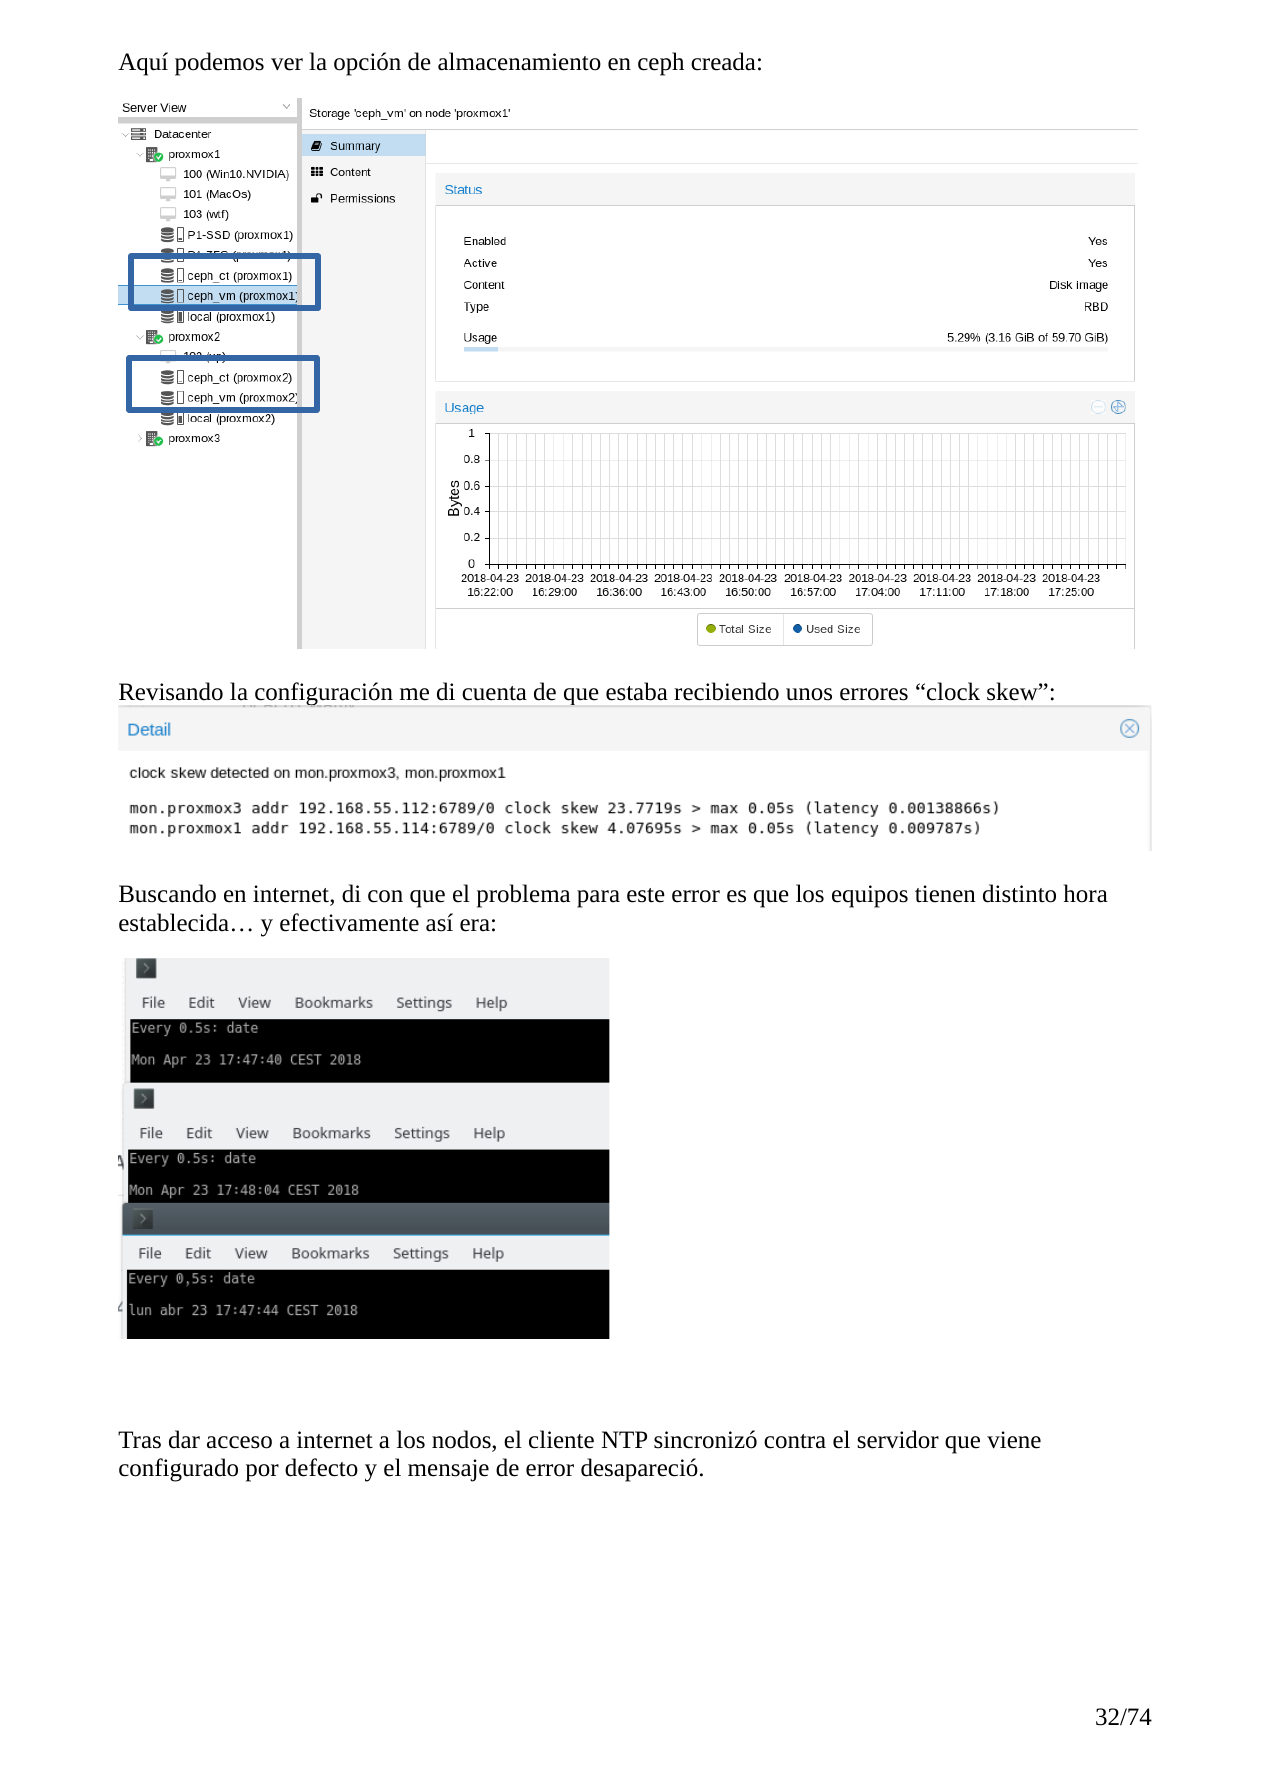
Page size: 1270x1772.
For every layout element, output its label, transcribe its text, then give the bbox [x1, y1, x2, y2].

text Tras dar acceso a internet a los nodos, el cliente NTP sincronizó contra el servidor que viene configurado por defecto y el mensaje de error desapareció. [118, 1425, 1152, 1482]
text Revisando la configuración me di cuenta de que estaba recibiendo unos errores “clock skew”: [118, 677, 1152, 705]
picture [118, 98, 1138, 649]
picture [118, 705, 1152, 851]
text Buscando en internet, di con que el problema para este error es que los equipos tienen distinto hora establecida… y efectivamente así era: [118, 879, 1152, 937]
text Aquí podemos ver la opción de almacenamiento en ceph creada: [118, 47, 1152, 76]
picture [118, 958, 610, 1339]
